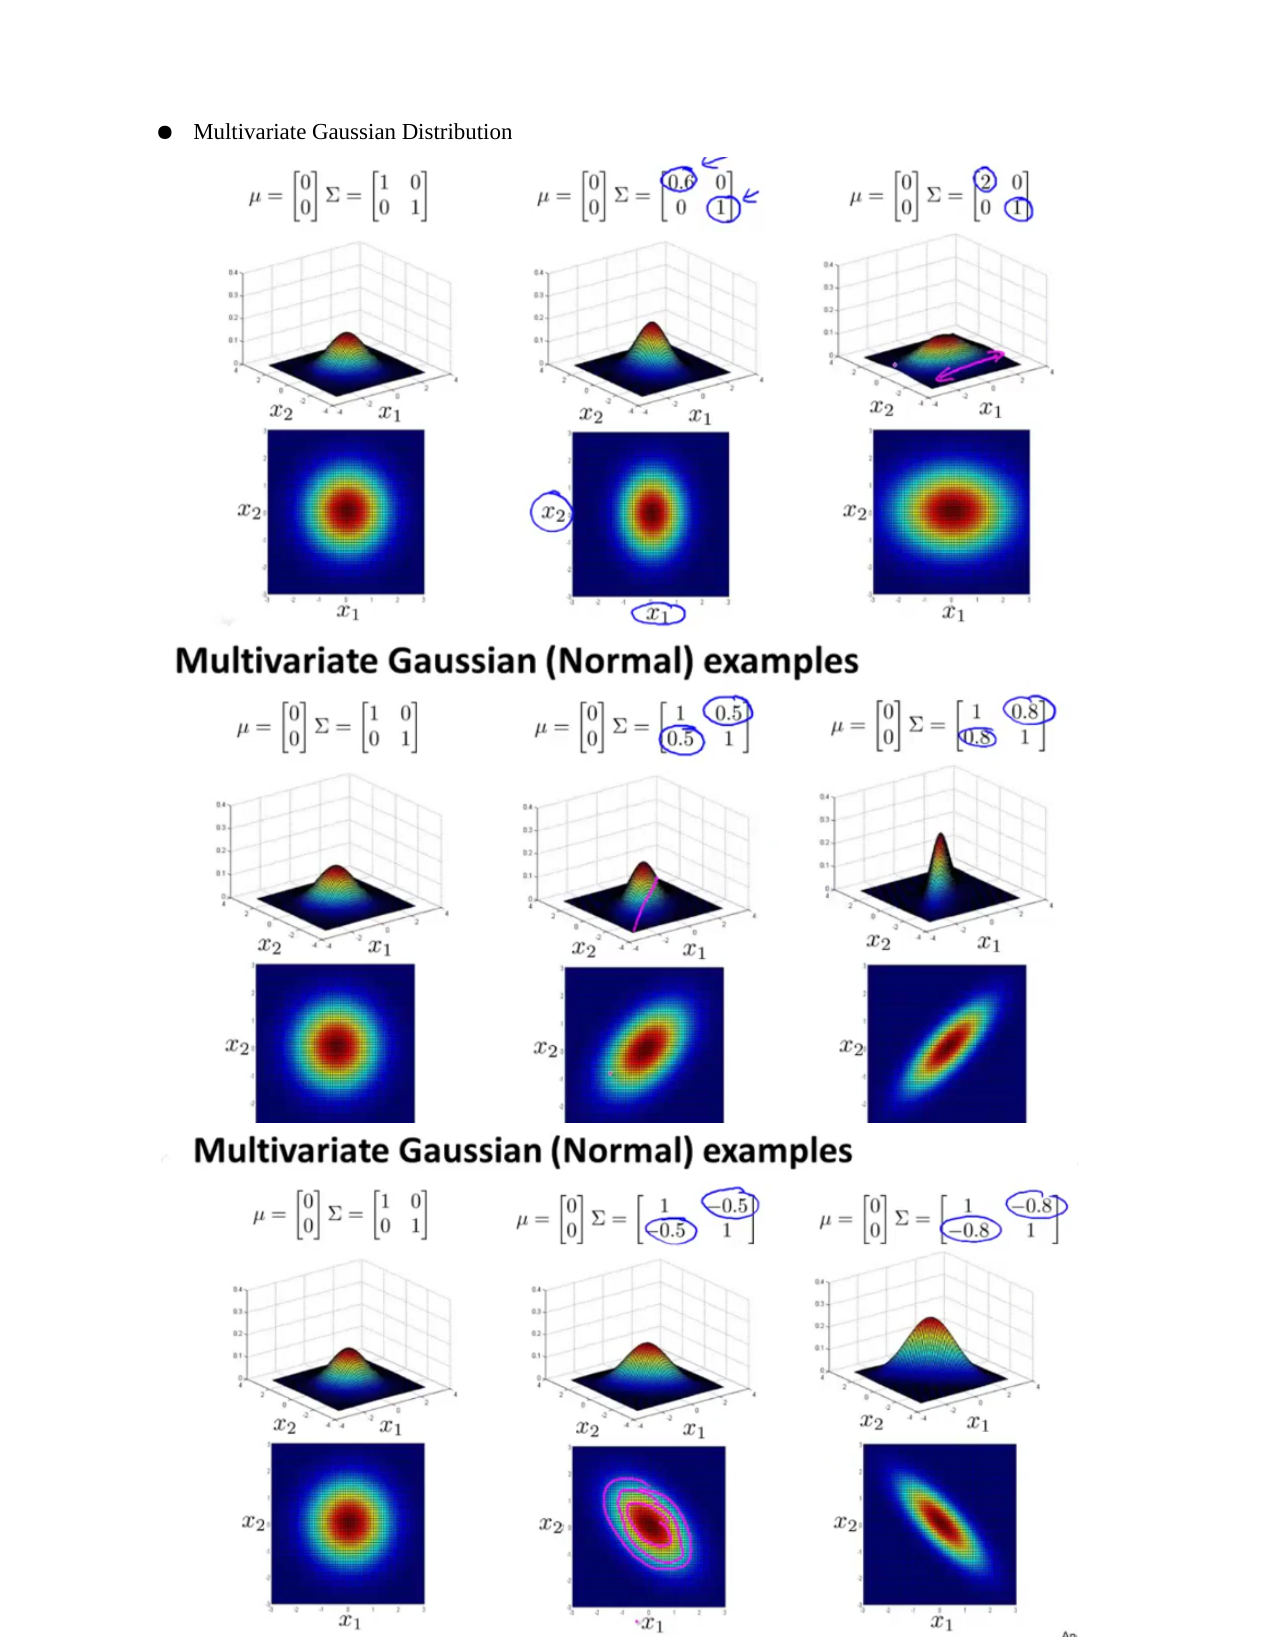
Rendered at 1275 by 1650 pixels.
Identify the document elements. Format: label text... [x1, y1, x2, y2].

list Multivariate Gaussian Distribution [156, 118, 1157, 144]
picture [161, 639, 1078, 1637]
picture [210, 157, 1065, 629]
